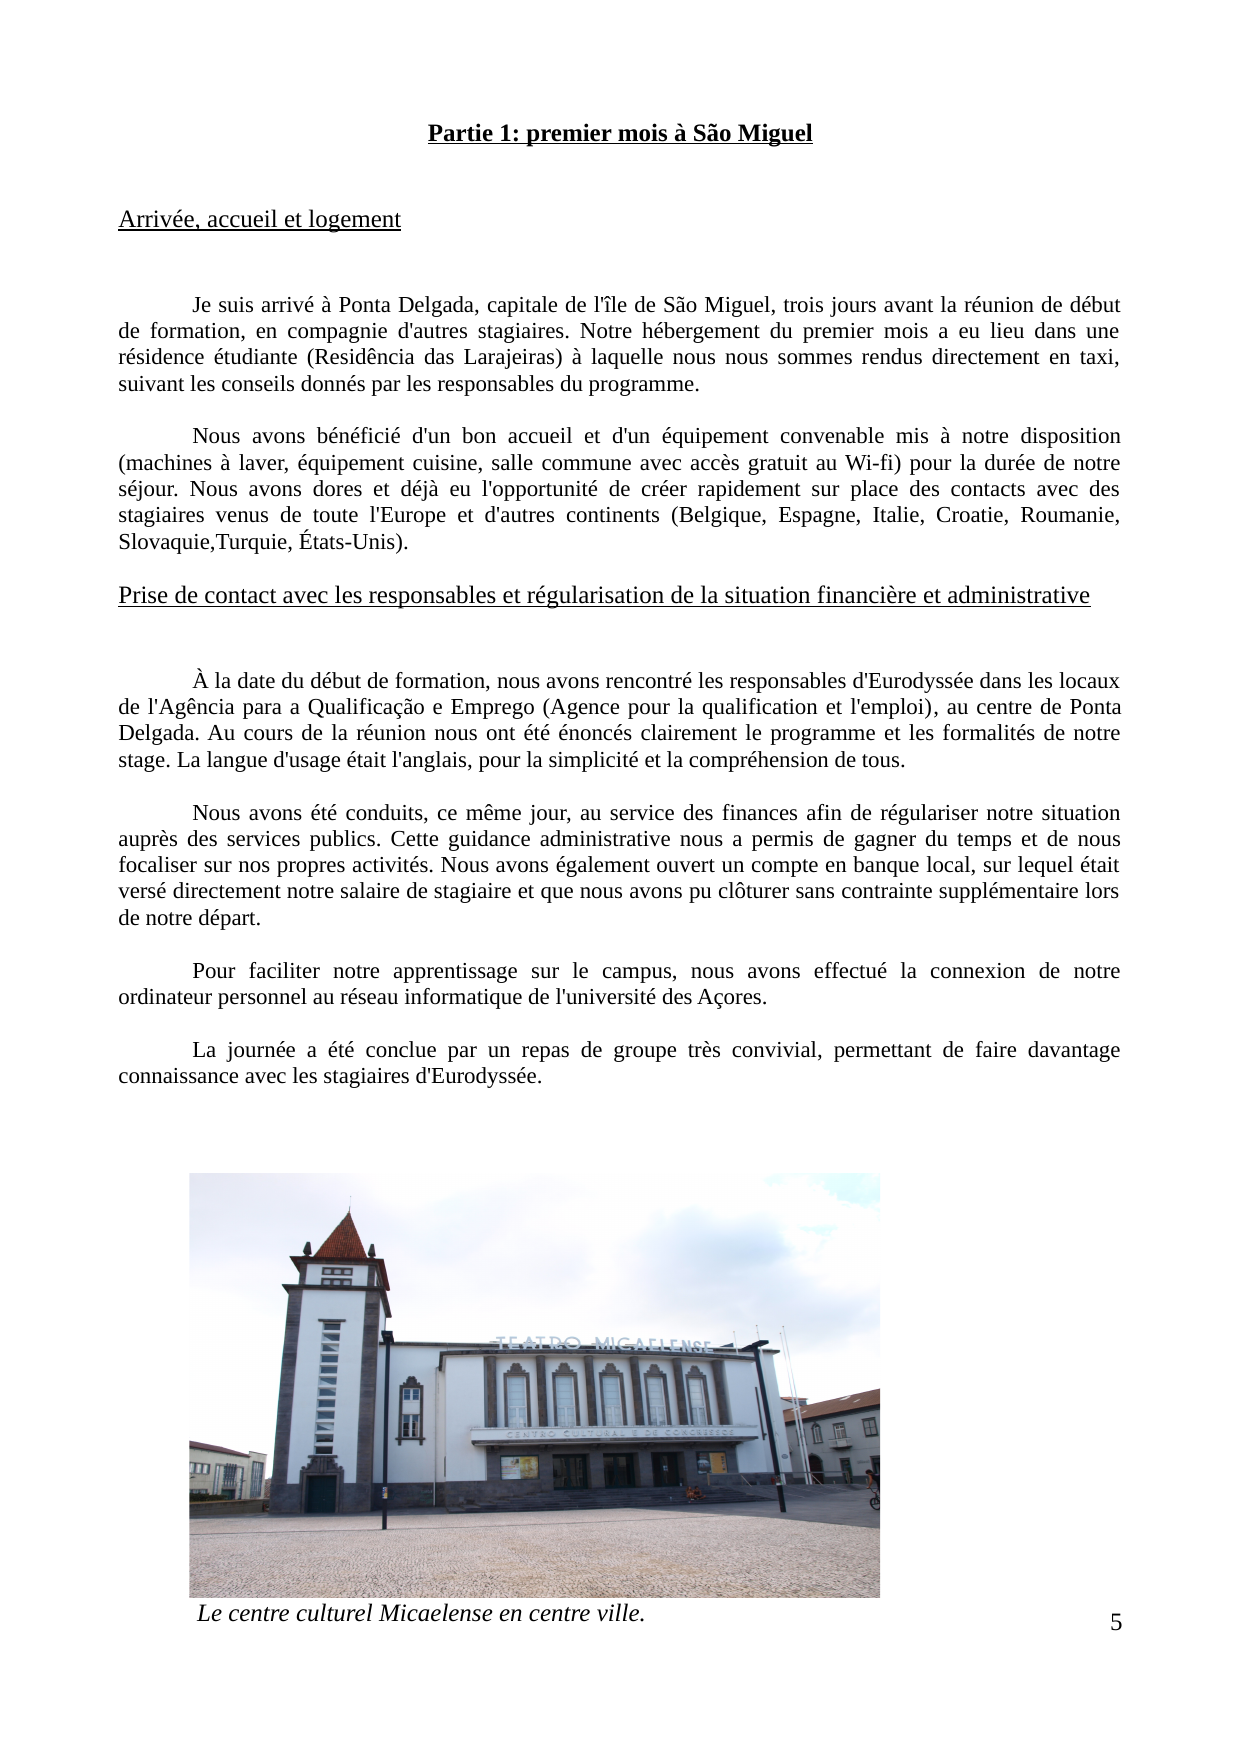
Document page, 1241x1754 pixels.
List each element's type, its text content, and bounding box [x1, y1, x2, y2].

text Nous avons été conduits, ce même jour, au service des finances afin de régulariser notre situation auprès des services publics. Cette guidance administrative nous a permis de gagner du temps et de nous focaliser sur nos propres activités. Nous avons également ouvert un compte en banque local, sur lequel était versé directement notre salaire de stagiaire et que nous avons pu clôturer sans contrainte supplémentaire lors de notre départ. [118, 772, 1122, 930]
text Prise de contact avec les responsables et régularisation de la situation financière et administrative [118, 581, 1122, 609]
text Je suis arrivé à Ponta Delgada, capitale de l'île de São Miguel, trois jours avant la réunion de début de formation, en compagnie d'autres stagiaires. Notre hébergement du premier mois a eu lieu dans une résidence étudiante (Residência das Larajeiras) à laquelle nous nous sommes rendus directement en taxi, suivant les conseils donnés par les responsables du programme. [118, 291, 1122, 396]
text À la date du début de formation, nous avons rencontré les responsables d'Eurodyssée dans les locaux de l'Agência para a Qualificação e Emprego (Agence pour la qualification et l'emploi), au centre de Ponta Delgada. Au cours de la réunion nous ont été énoncés clairement le programme et les formalités de notre stage. La langue d'usage était l'anglais, pour la simplicité et la compréhension de tous. [118, 667, 1122, 772]
text Partie 1: premier mois à São Miguel [118, 118, 1122, 147]
picture [189, 1173, 881, 1598]
text Le centre culturel Micaelense en centre ville. [197, 1173, 991, 1626]
text Nous avons bénéficié d'un bon accueil et d'un équipement convenable mis à notre disposition (machines à laver, équipement cuisine, salle commune avec accès gratuit au Wi-fi) pour la durée de notre séjour. Nous avons dores et déjà eu l'opportunité de créer rapidement sur place des contacts avec des stagiaires venus de toute l'Europe et d'autres continents (Belgique, Espagne, Italie, Croatie, Roumanie, Slovaquie,Turquie, États-Unis). [118, 396, 1122, 554]
text Pour faciliter notre apprentissage sur le campus, nous avons effectué la connexion de notre ordinateur personnel au réseau informatique de l'université des Açores. [118, 957, 1122, 1009]
text Arrivée, accueil et logement [118, 204, 1122, 233]
text La journée a été conclue par un repas de groupe très convivial, permettant de faire davantage connaissance avec les stagiaires d'Eurodyssée. [118, 1036, 1122, 1088]
